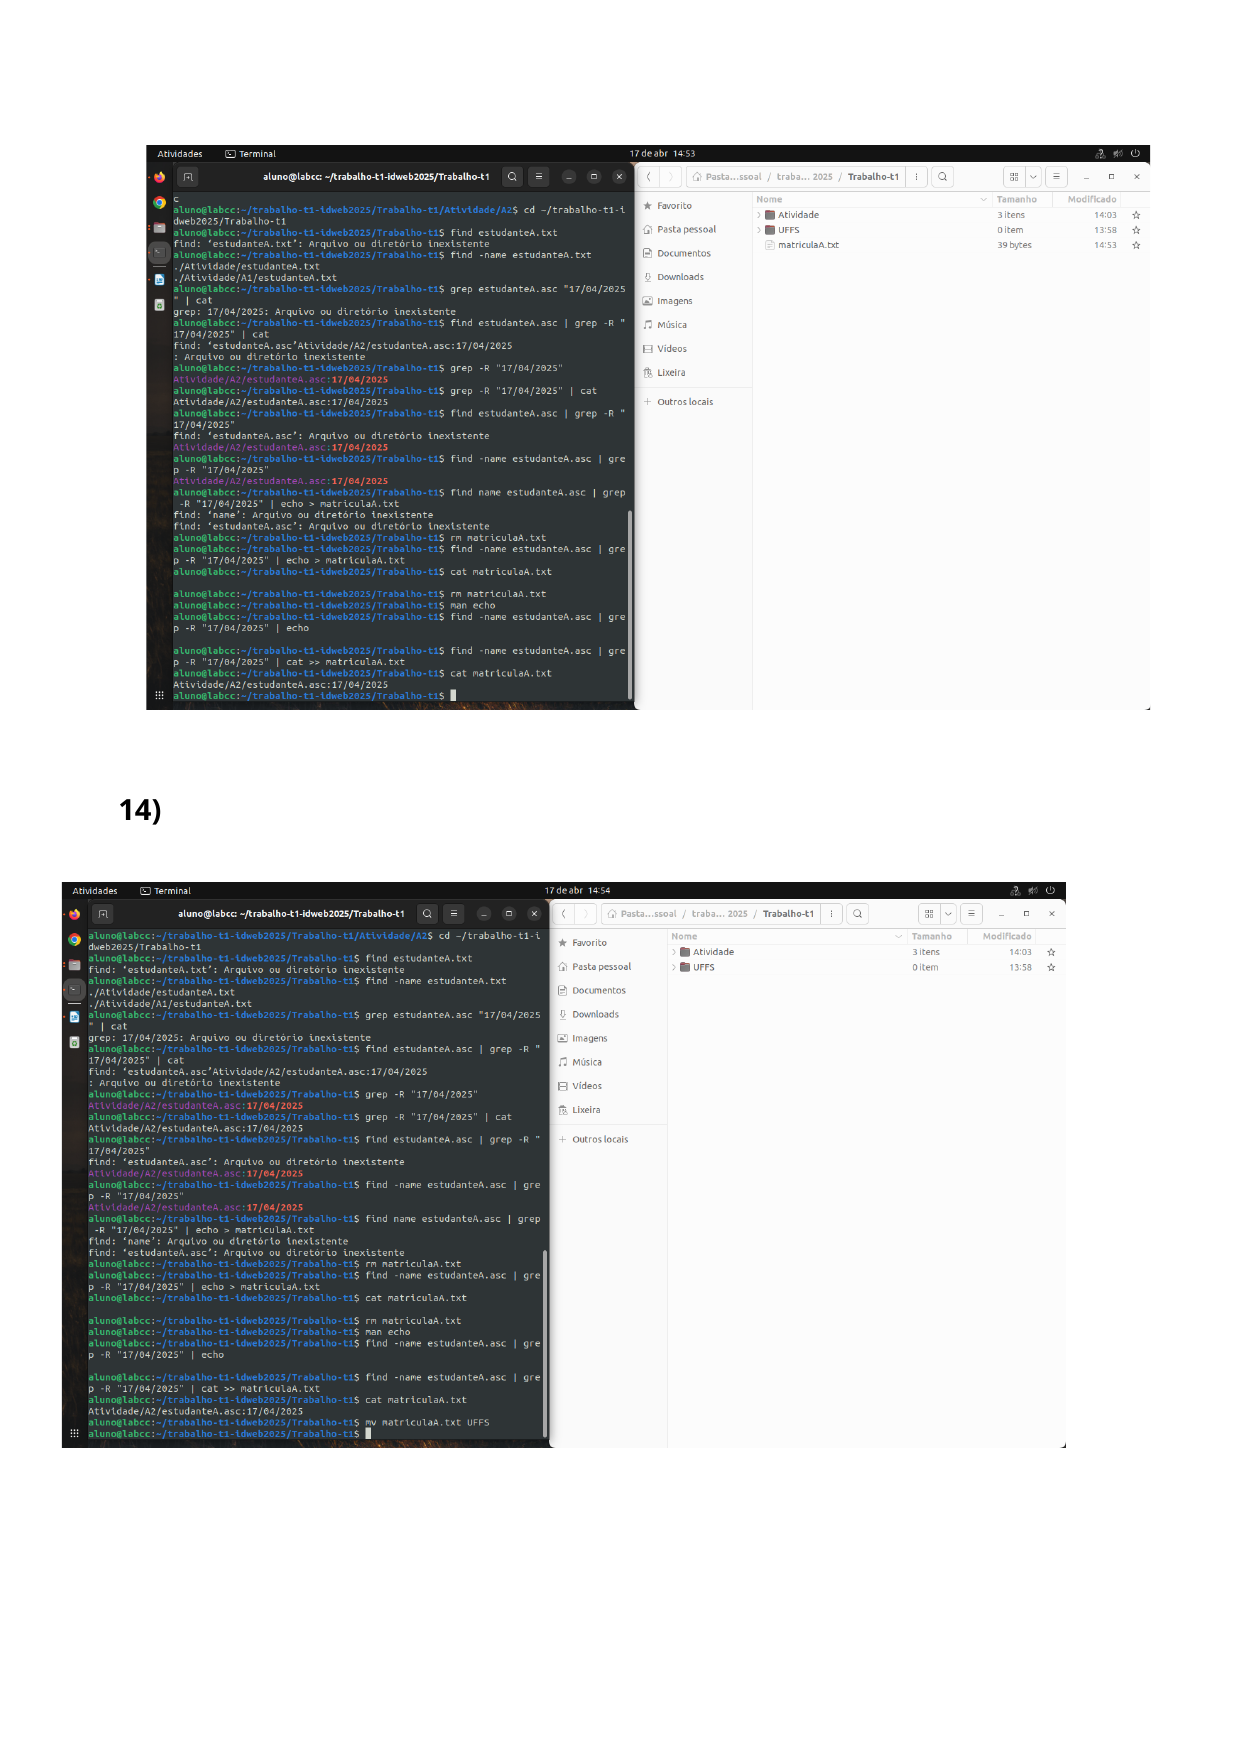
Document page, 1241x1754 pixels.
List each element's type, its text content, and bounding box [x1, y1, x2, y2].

picture [146, 145, 1151, 710]
picture [61, 882, 1066, 1448]
text 14) [118, 789, 1122, 829]
